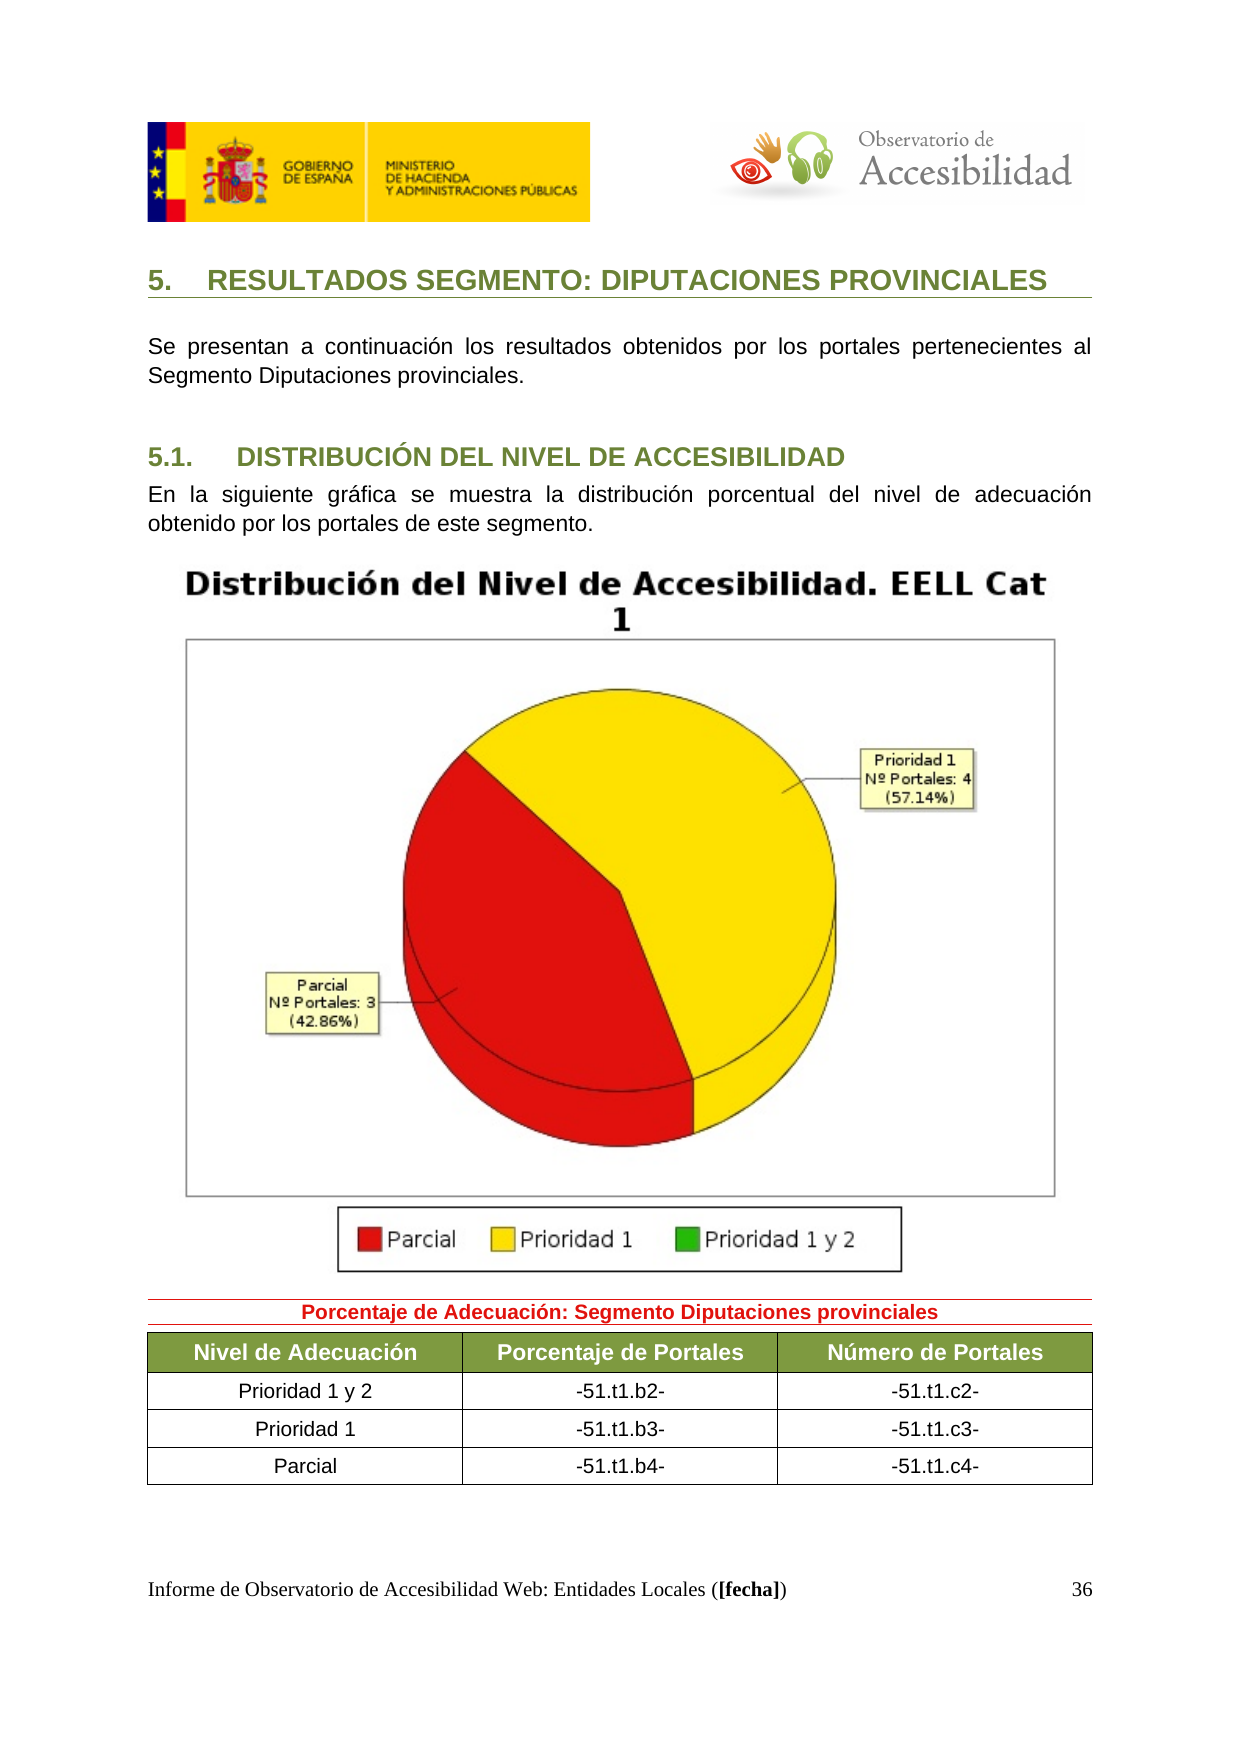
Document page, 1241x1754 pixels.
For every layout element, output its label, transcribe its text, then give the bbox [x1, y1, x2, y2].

picture [710, 122, 1086, 205]
table_cell -51.t1.c4- [778, 1448, 1092, 1484]
table_cell Prioridad 1 y 2 [148, 1373, 462, 1409]
table_cell -51.t1.b3- [463, 1410, 777, 1447]
table_header Porcentaje de Portales [463, 1333, 777, 1372]
table_cell Parcial [148, 1448, 462, 1484]
table_header Número de Portales [778, 1333, 1092, 1372]
list Distribución del nivel de accesibilidad [148, 441, 1092, 472]
list Resultados Segmento: Diputaciones provinciales [148, 263, 1092, 297]
picture [147, 122, 591, 222]
table_cell -51.t1.b2- [463, 1373, 777, 1409]
table_cell -51.t1.c3- [778, 1410, 1092, 1447]
text Porcentaje de Adecuación: Segmento Diputaciones provinciales [148, 1300, 1092, 1324]
text Se presentan a continuación los resultados obtenidos por los portales pertenecientes al Segmento Diputaciones provinciales. [148, 333, 1092, 388]
table_cell Prioridad 1 [148, 1410, 462, 1447]
table_cell -51.t1.c2- [778, 1373, 1092, 1409]
picture [178, 564, 1062, 1274]
text En la siguiente gráfica se muestra la distribución porcentual del nivel de adecuación obtenido por los portales de este segmento. [148, 481, 1092, 537]
table_header Nivel de Adecuación [148, 1333, 462, 1372]
table_cell -51.t1.b4- [463, 1448, 777, 1484]
